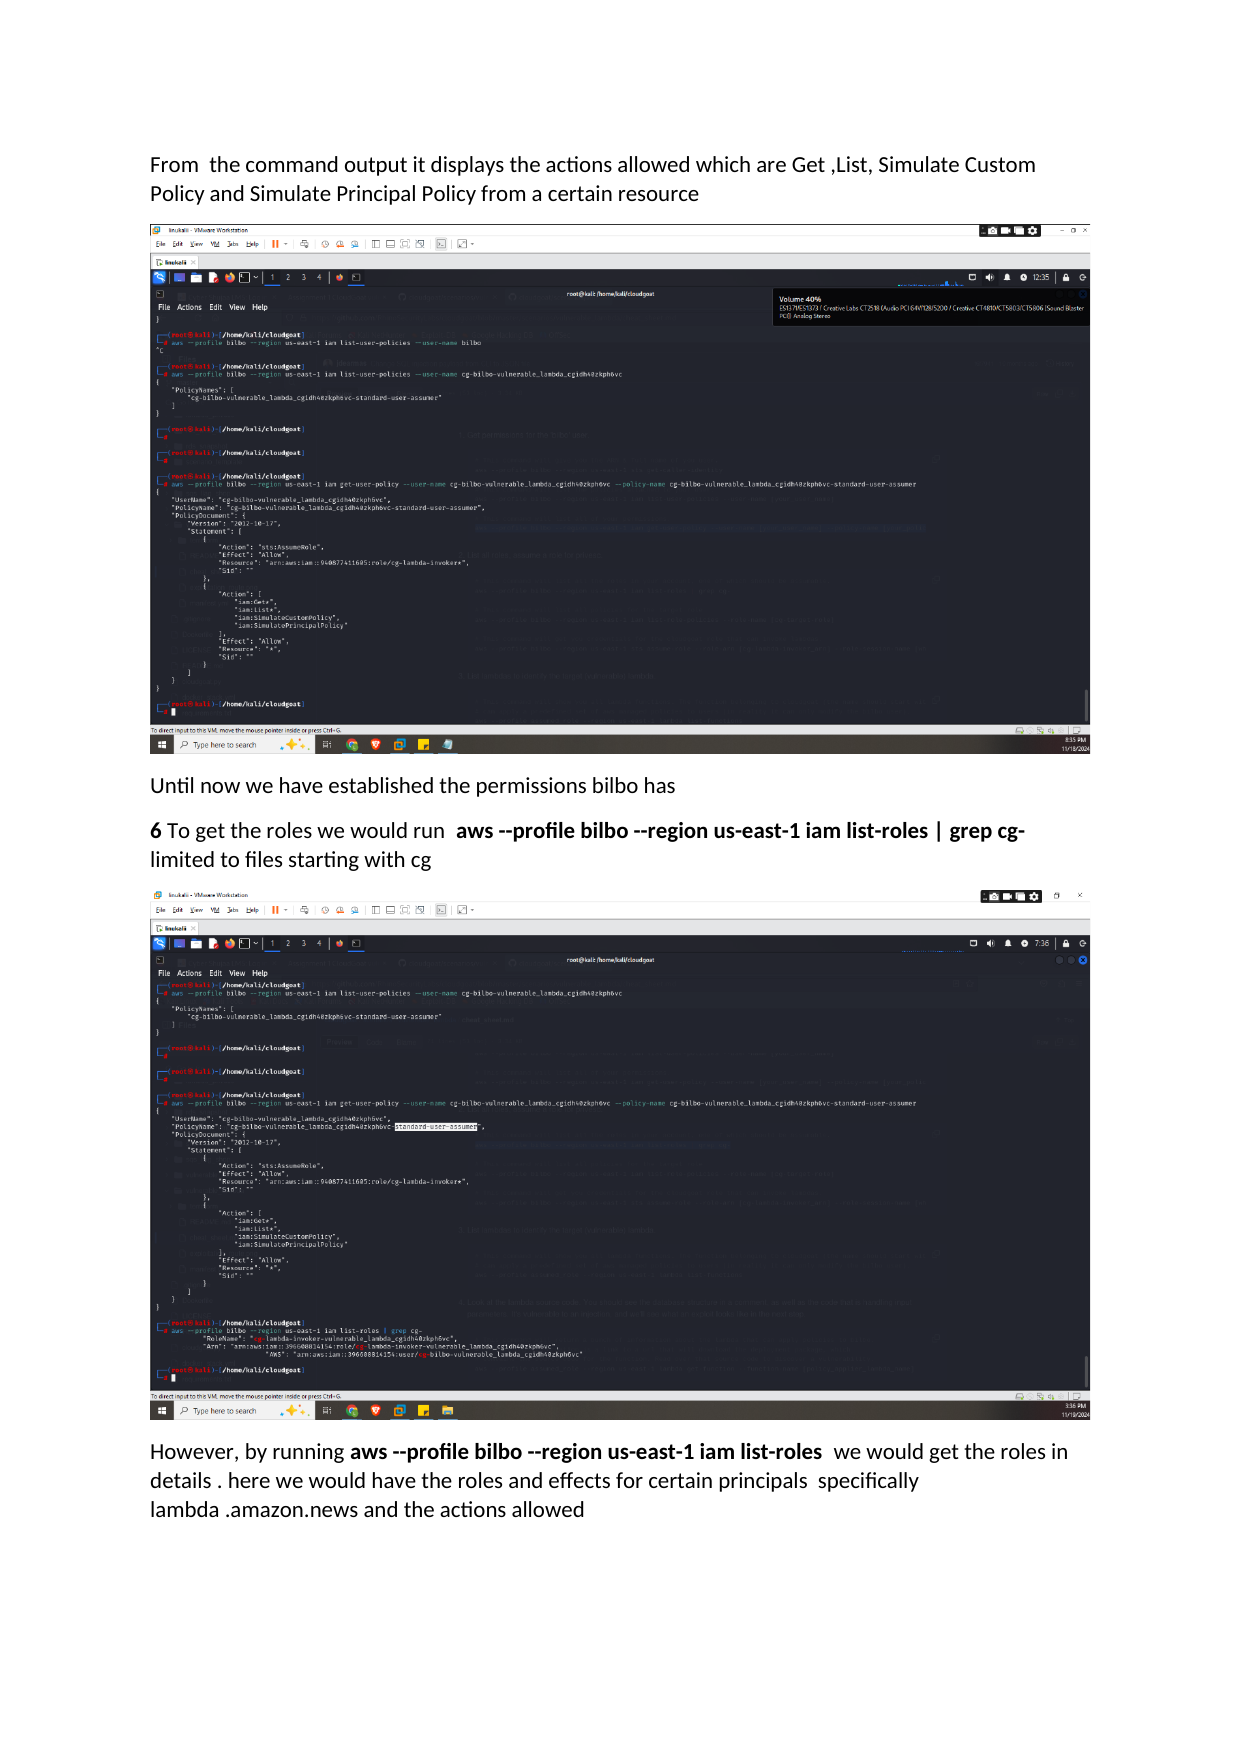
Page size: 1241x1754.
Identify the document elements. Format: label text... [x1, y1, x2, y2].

text 6 To get the roles we would run aws --profile bilbo --region us-east-1 iam list-roles | grep cg- limited to files starting with cg [150, 816, 1090, 873]
text However, by running aws --profile bilbo --region us-east-1 iam list-roles we would get the roles in details . here we would have the roles and effects for certain principals specifically lambda .amazon.news and the actions allowed [150, 1437, 1090, 1523]
text From the command output it displays the actions allowed which are Get ,List, Simulate Custom Policy and Simulate Principal Policy from a certain resource [150, 150, 1090, 207]
text Until now we have established the permissions bilbo has [150, 771, 1090, 799]
